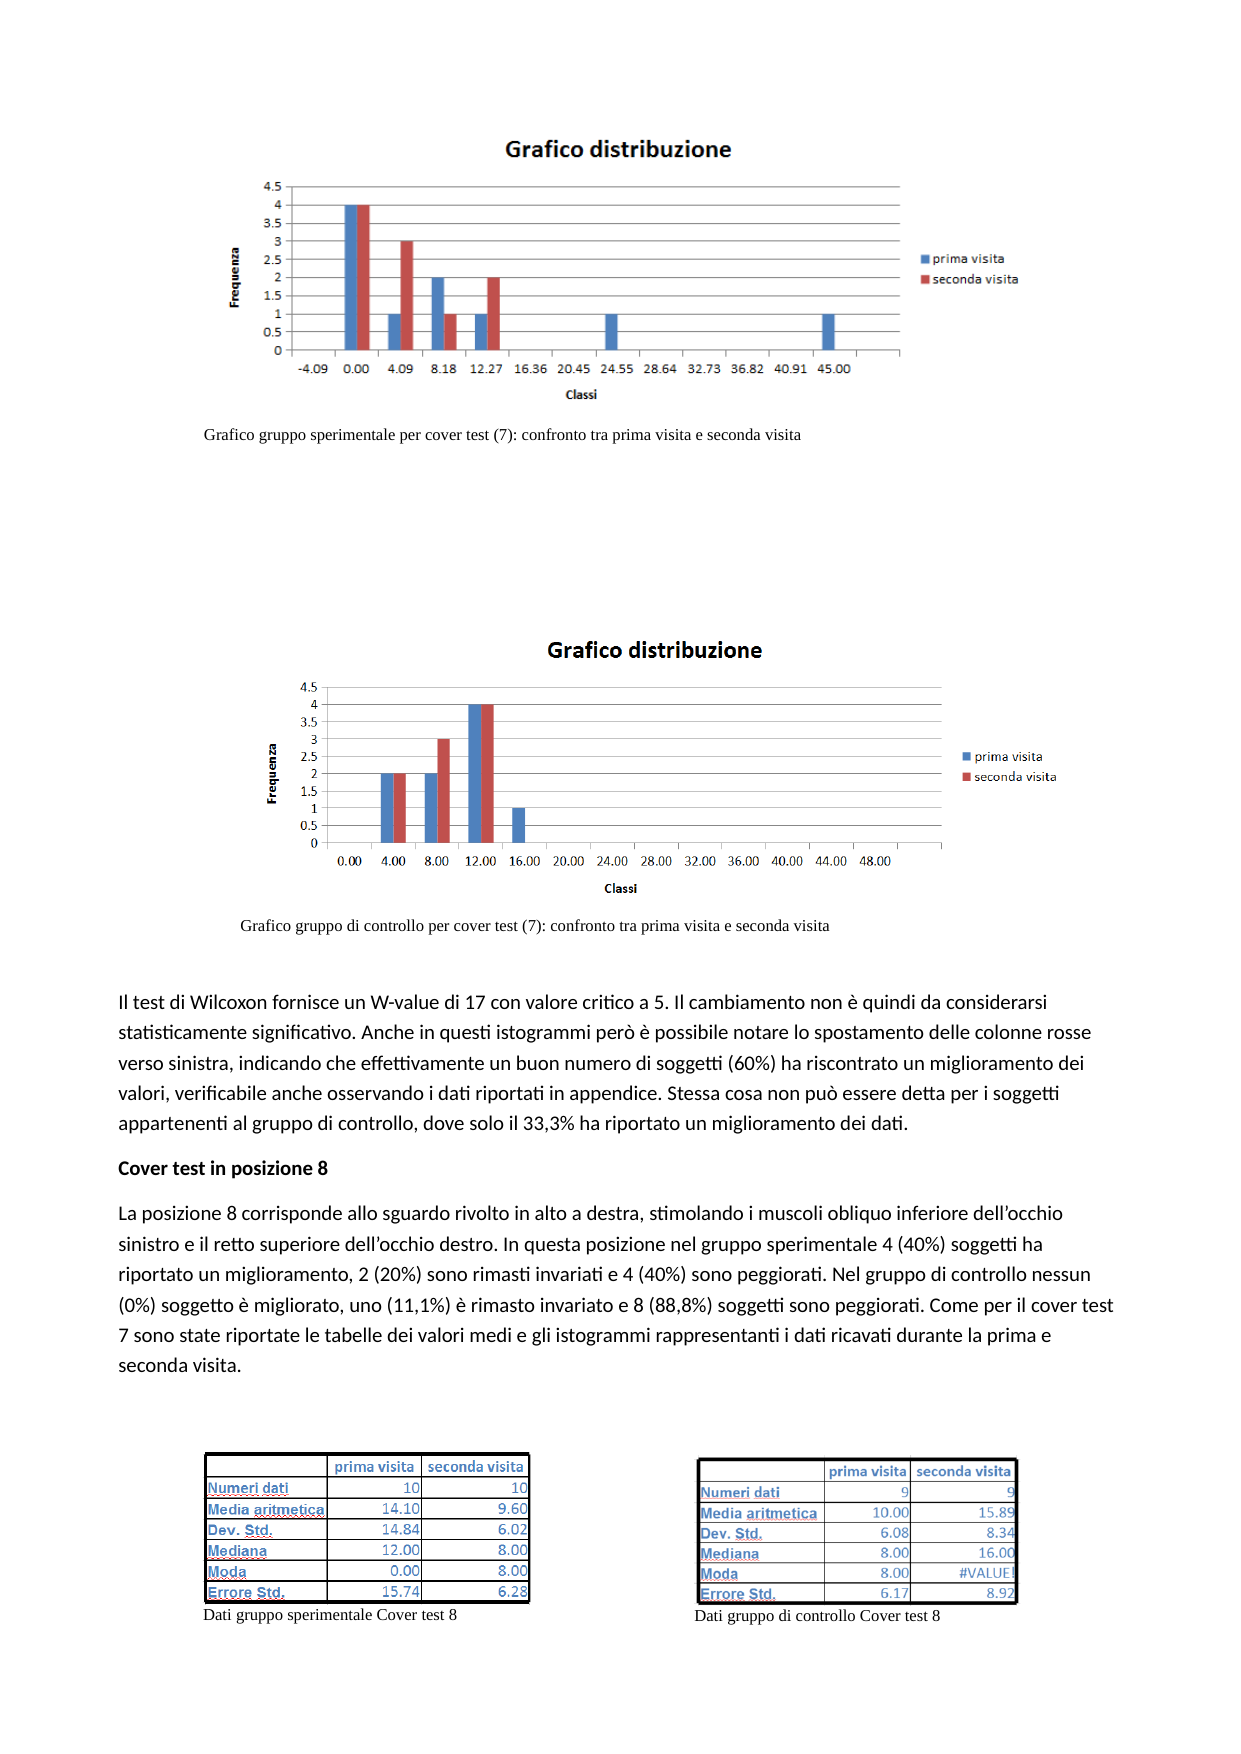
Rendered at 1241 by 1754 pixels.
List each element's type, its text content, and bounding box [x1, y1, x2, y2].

text Dati gruppo di controllo Cover test 8 [694, 1606, 1021, 1625]
text Cover test in posizione 8 [118, 1156, 1122, 1181]
picture [694, 1455, 1021, 1606]
picture [202, 1452, 531, 1605]
picture [240, 615, 1069, 917]
text Grafico gruppo di controllo per cover test (7): confronto tra prima visita e seconda visita [240, 917, 1069, 935]
text La posizione 8 corrisponde allo sguardo rivolto in alto a destra, stimolando i muscoli obliquo inferiore dell’occhio sinistro e il retto superiore dell’occhio destro. In questa posizione nel gruppo sperimentale 4 (40%) soggetti ha riportato un miglioramento, 2 (20%) sono rimasti invariati e 4 (40%) sono peggiorati. Nel gruppo di controllo nessun (0%) soggetto è migliorato, uno (11,1%) è rimasto invariato e 8 (88,8%) soggetti sono peggiorati. Come per il cover test 7 sono state riportate le tabelle dei valori medi e gli istogrammi rappresentanti i dati ricavati durante la prima e seconda visita. [118, 1201, 1122, 1378]
text Il test di Wilcoxon fornisce un W-value di 17 con valore critico a 5. Il cambiamento non è quindi da considerarsi statisticamente significativo. Anche in questi istogrammi però è possibile notare lo spostamento delle colonne rosse verso sinistra, indicando che effettivamente un buon numero di soggetti (60%) ha riscontrato un miglioramento dei valori, verificabile anche osservando i dati riportati in appendice. Stessa cosa non può essere detta per i soggetti appartenenti al gruppo di controllo, dove solo il 33,3% ha riportato un miglioramento dei dati. [118, 989, 1122, 1136]
text Dati gruppo sperimentale Cover test 8 [203, 1605, 531, 1624]
text Grafico gruppo sperimentale per cover test (7): confronto tra prima visita e seconda visita [204, 425, 1032, 444]
picture [203, 114, 1033, 425]
